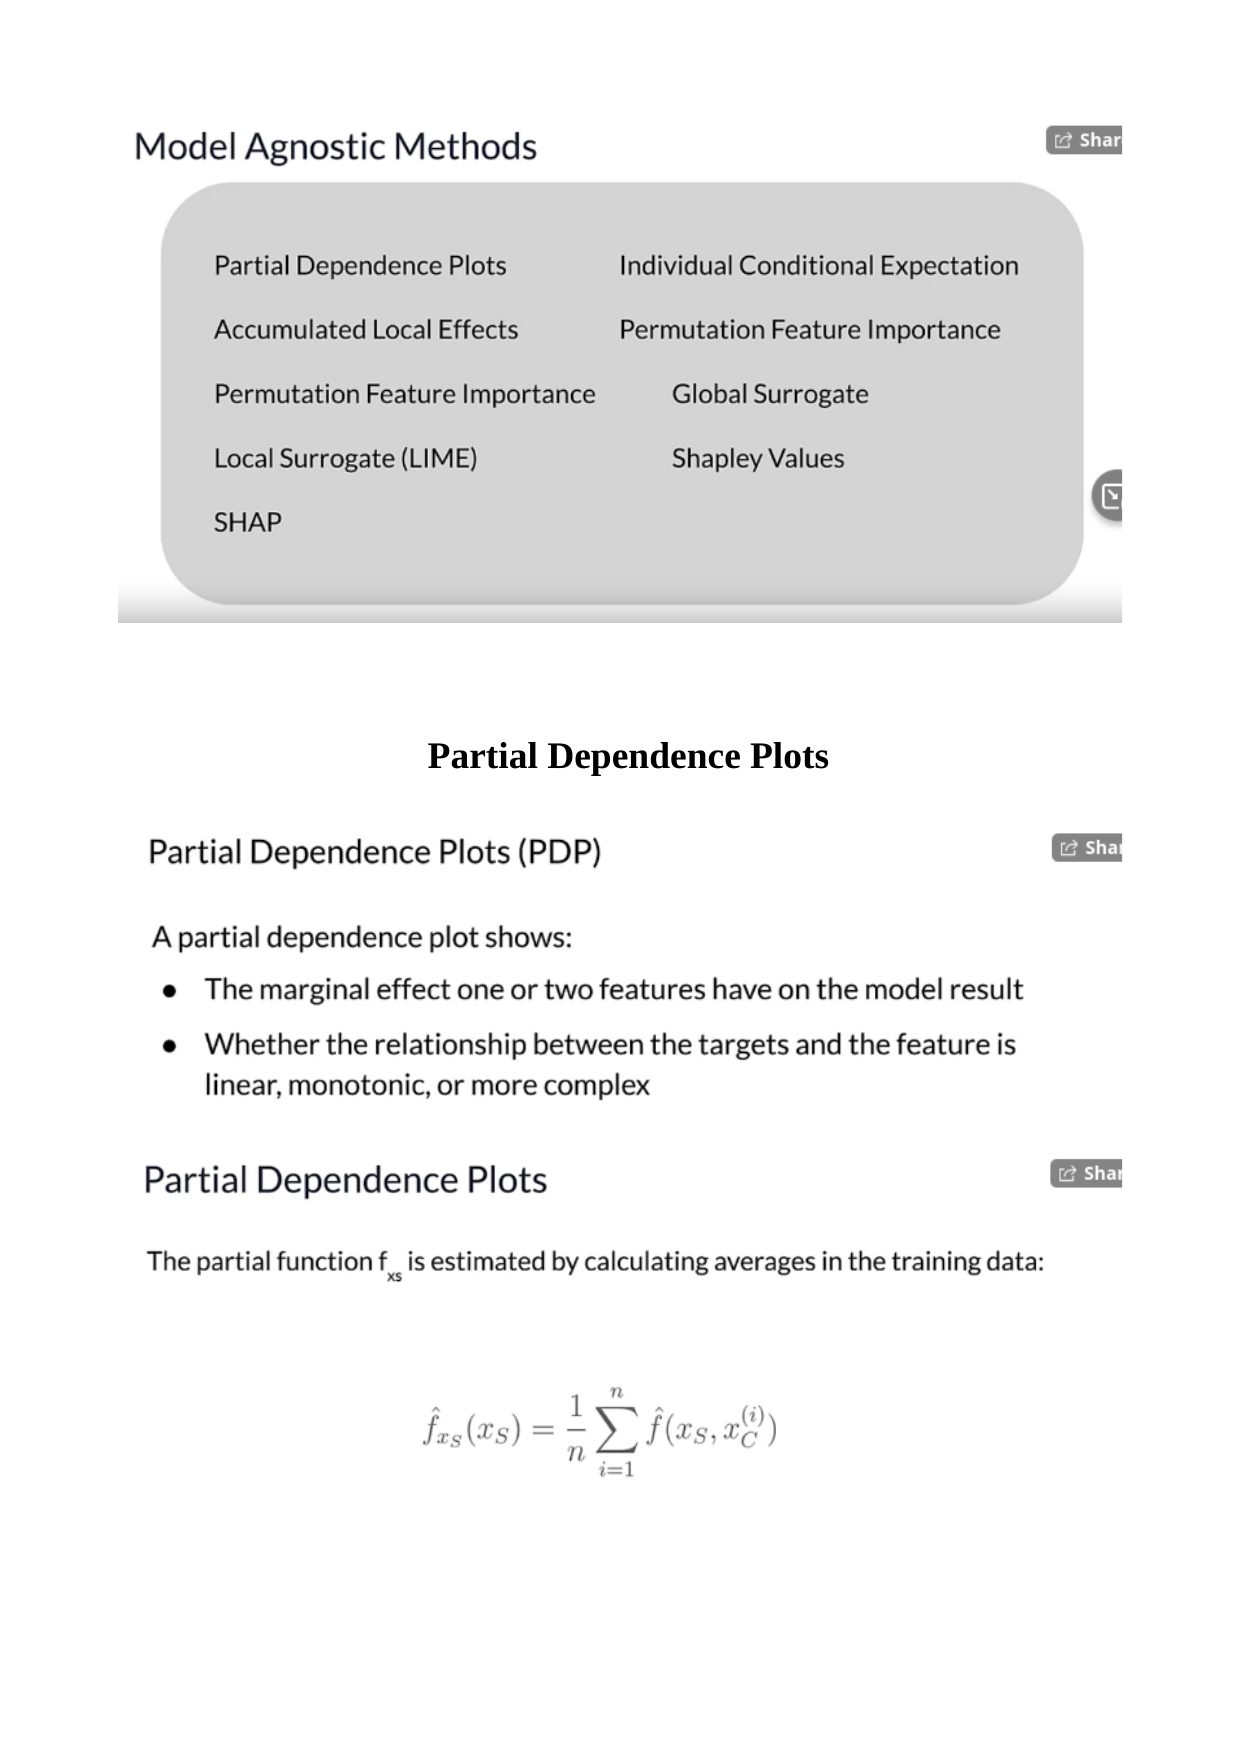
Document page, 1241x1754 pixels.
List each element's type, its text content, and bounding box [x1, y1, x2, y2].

picture [118, 1155, 1123, 1502]
picture [118, 118, 1123, 623]
subtitle Partial Dependence Plots [118, 734, 1122, 777]
picture [118, 818, 1123, 1127]
